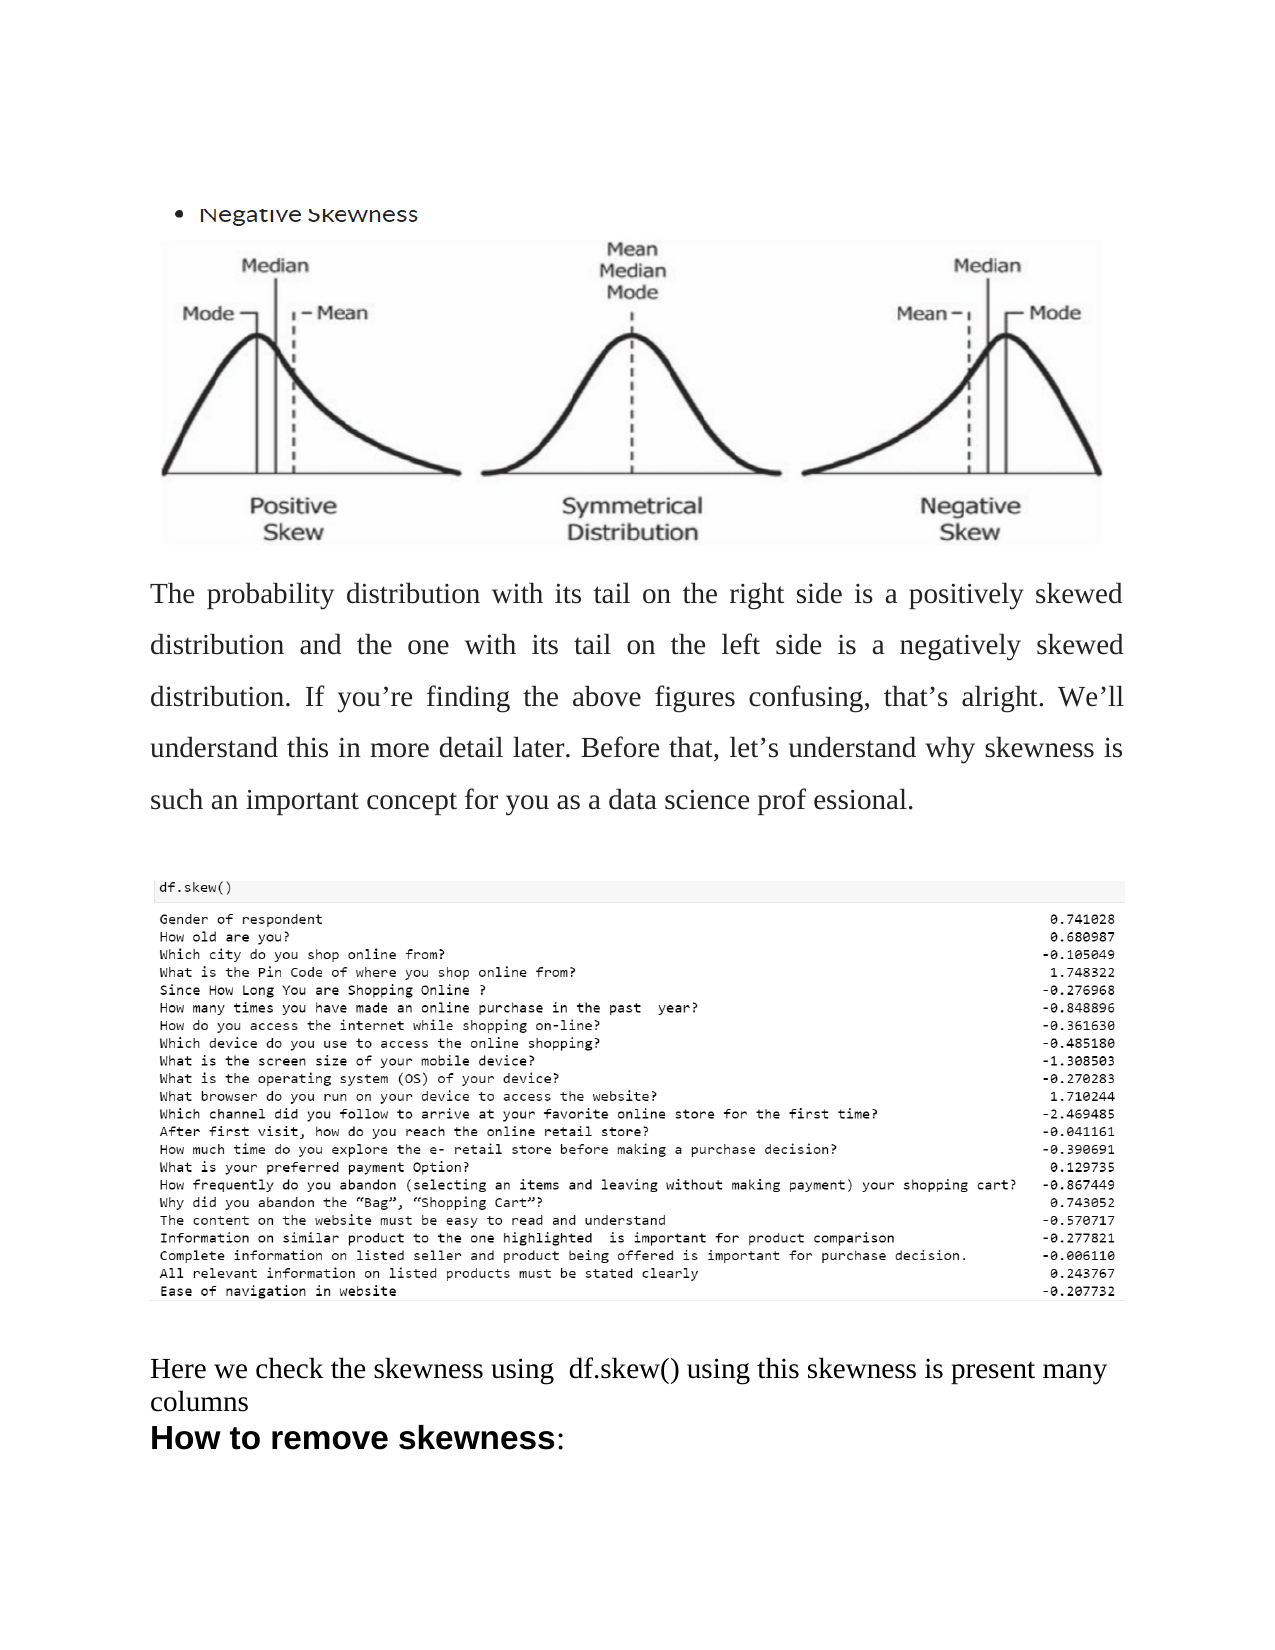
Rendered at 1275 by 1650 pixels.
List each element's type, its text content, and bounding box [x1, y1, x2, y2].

text How to remove skewness: [150, 1418, 1125, 1456]
text The probability distribution with its tail on the right side is a positively skewed distribution and the one with its tail on the left side is a negatively skewed distribution. If you’re finding the above figures confusing, that’s alright. We’ll understand this in more detail later. Before that, let’s understand why skewness is such an important concept for you as a data science prof essional. [150, 558, 1125, 816]
text Here we check the skewness using df.skew() using this skewness is present many columns [150, 1351, 1125, 1418]
